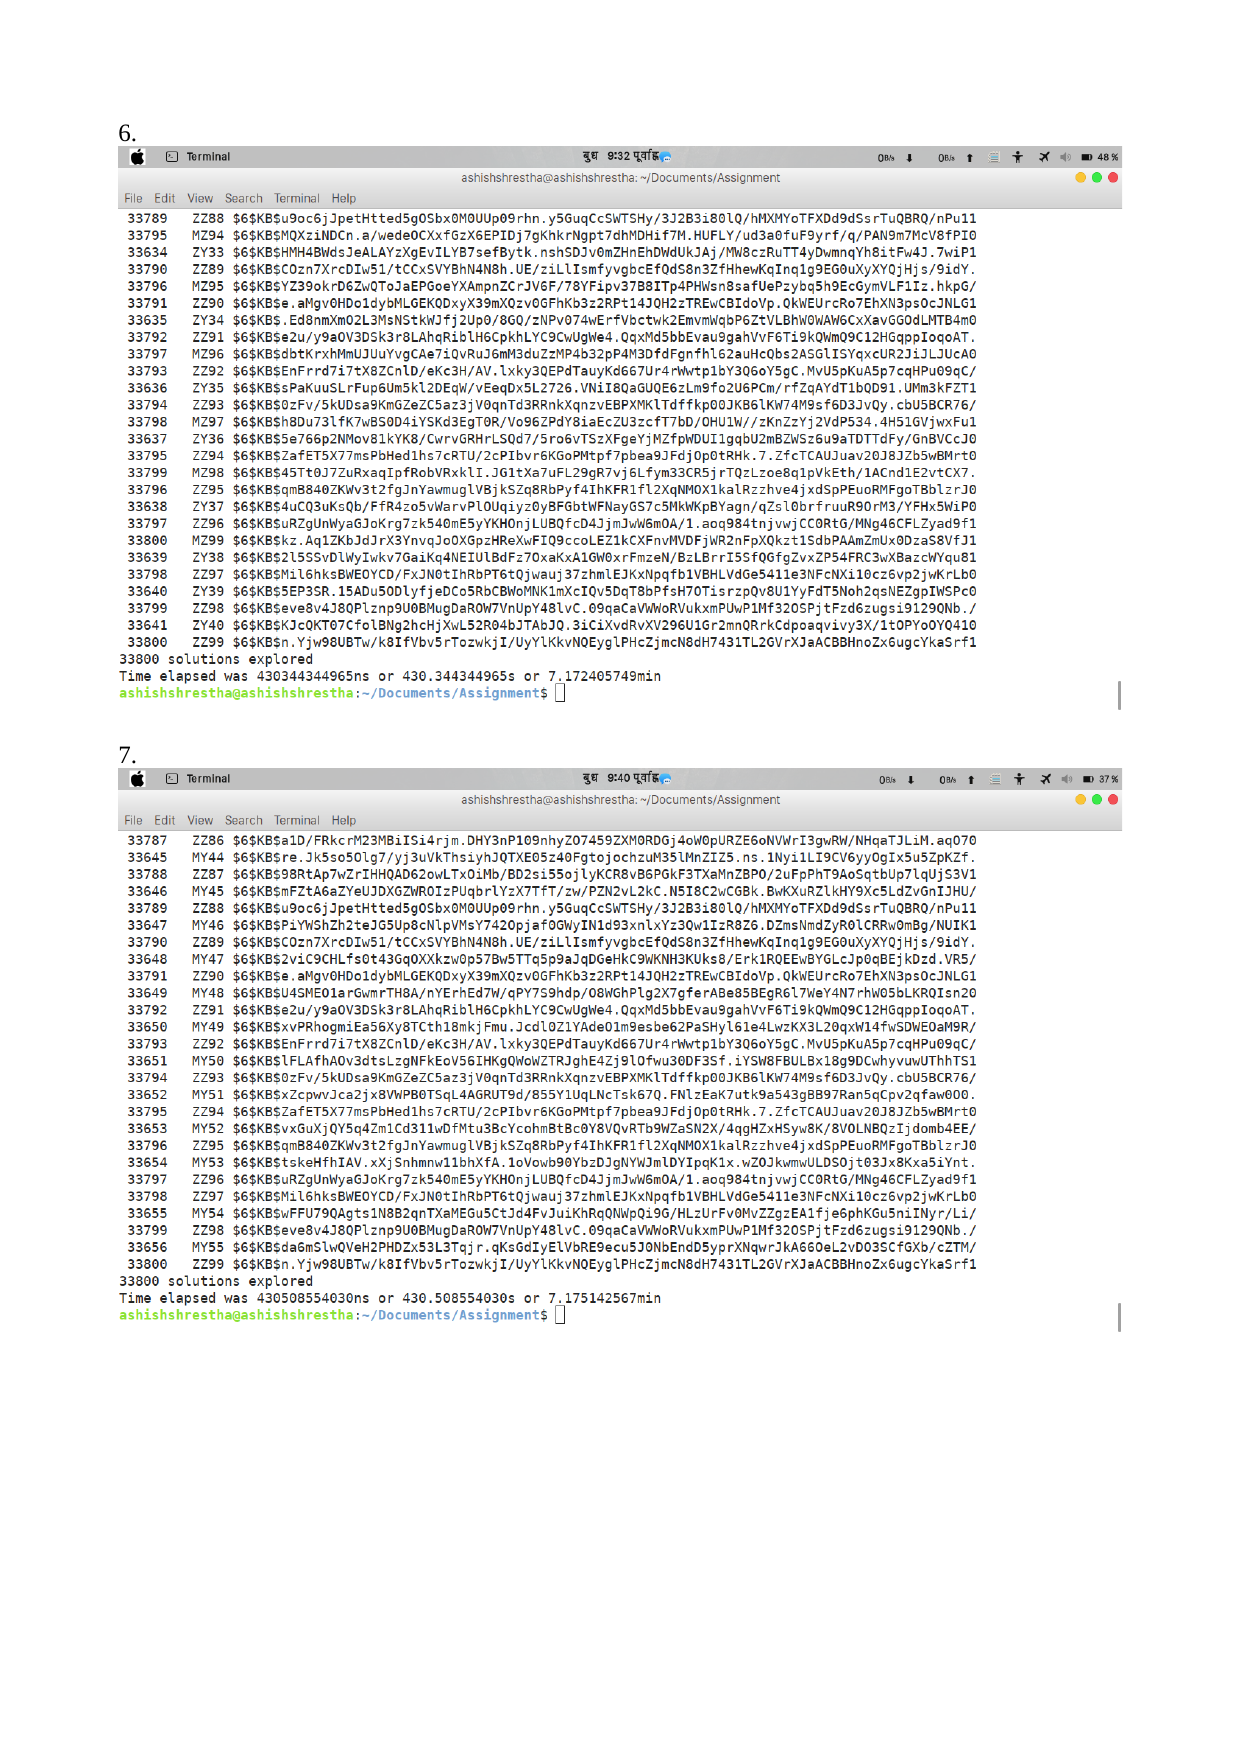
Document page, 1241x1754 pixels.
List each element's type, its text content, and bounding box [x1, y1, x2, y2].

picture [118, 146, 1123, 712]
picture [118, 768, 1123, 1334]
text 7. [118, 740, 1122, 768]
text 6. [118, 118, 1122, 146]
